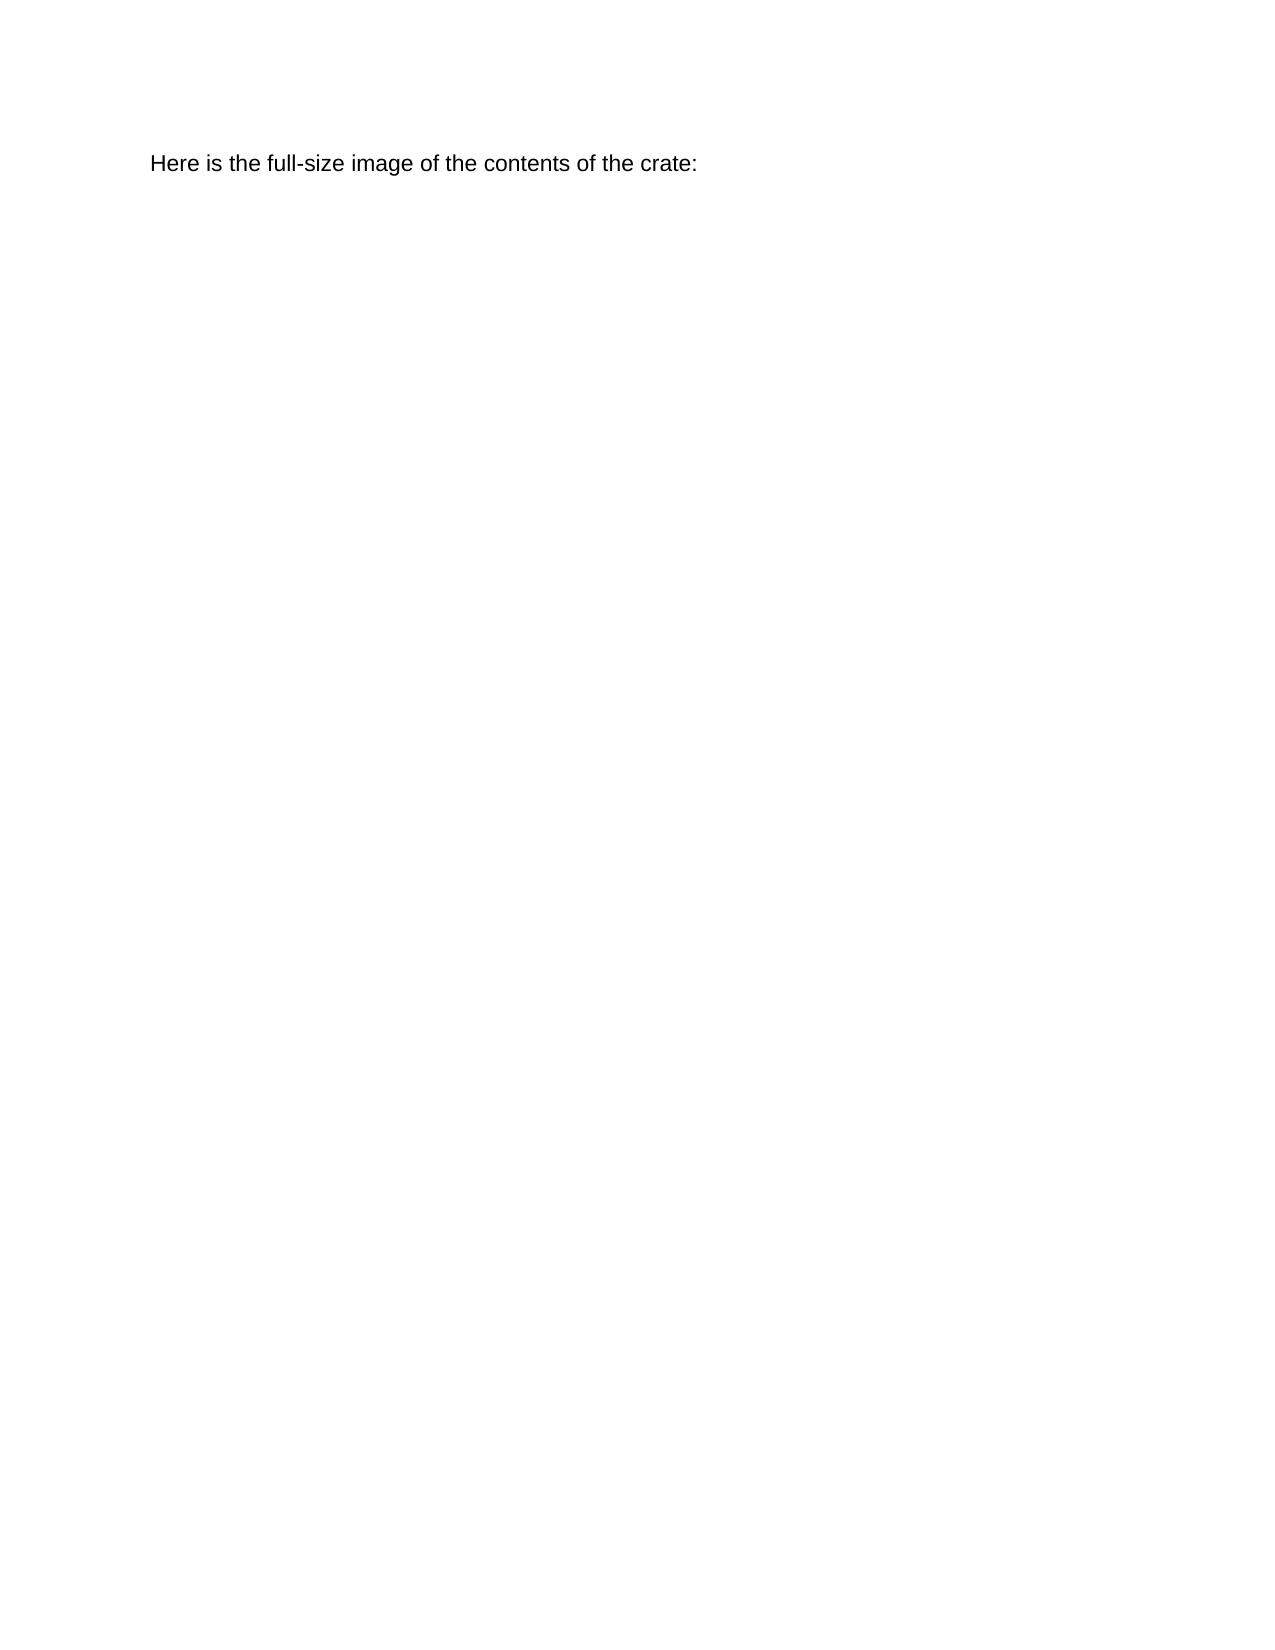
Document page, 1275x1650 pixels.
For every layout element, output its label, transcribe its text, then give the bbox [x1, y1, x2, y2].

text Here is the full-size image of the contents of the crate: [150, 150, 1125, 176]
